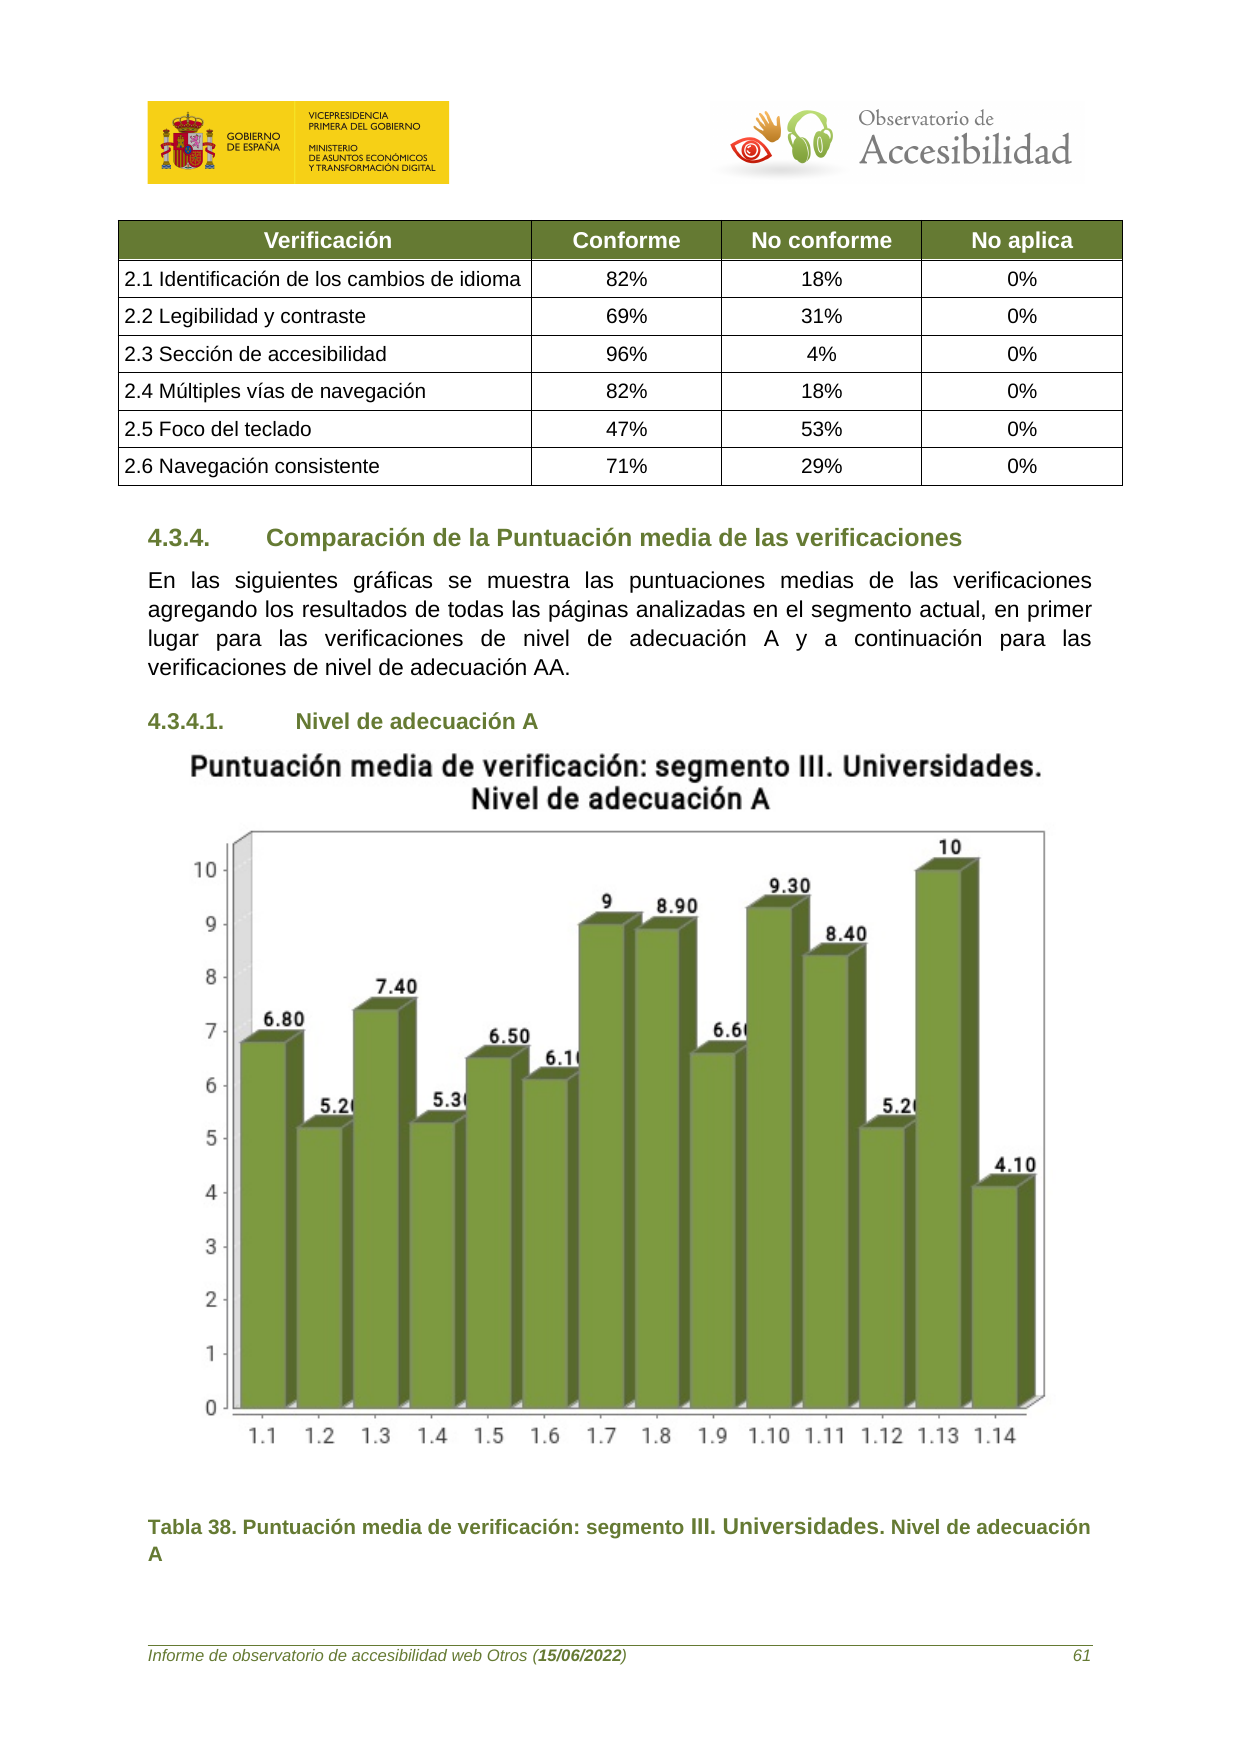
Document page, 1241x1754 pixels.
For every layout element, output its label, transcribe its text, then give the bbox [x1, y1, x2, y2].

text En las siguientes gráficas se muestra las puntuaciones medias de las verificaciones agregando los resultados de todas las páginas analizadas en el segmento actual, en primer lugar para las verificaciones de nivel de adecuación A y a continuación para las verificaciones de nivel de adecuación AA. [148, 567, 1092, 680]
table_cell 47% [532, 411, 721, 447]
table_cell 82% [532, 373, 721, 409]
table_cell 0% [922, 448, 1122, 484]
table_cell 53% [722, 411, 921, 447]
table_cell 0% [922, 411, 1122, 447]
table_cell 2.1 Identificación de los cambios de idioma [119, 261, 531, 297]
text Tabla 5. Puntuación media de verificación: segmento III. Universidades. Nivel de adecuación A [148, 1513, 1092, 1566]
picture [178, 749, 1062, 1459]
table_cell 2.4 Múltiples vías de navegación [119, 373, 531, 409]
picture [147, 101, 450, 184]
table_cell 2.5 Foco del teclado [119, 411, 531, 447]
table_cell 29% [722, 448, 921, 484]
table_cell 18% [722, 373, 921, 409]
table_header Conforme [532, 221, 721, 259]
table_header Verificación [119, 221, 531, 259]
table_cell 82% [532, 261, 721, 297]
picture [710, 101, 1086, 184]
table_cell 96% [532, 336, 721, 372]
table_cell 31% [722, 298, 921, 334]
table_cell 0% [922, 261, 1122, 297]
subtitle Comparación de la Puntuación media de las verificaciones [148, 523, 1092, 552]
table_cell 2.3 Sección de accesibilidad [119, 336, 531, 372]
table_cell 2.6 Navegación consistente [119, 448, 531, 484]
table_header No conforme [722, 221, 921, 259]
table_cell 18% [722, 261, 921, 297]
table_cell 0% [922, 373, 1122, 409]
table_header No aplica [922, 221, 1122, 259]
table_cell 71% [532, 448, 721, 484]
table_cell 4% [722, 336, 921, 372]
table_cell 69% [532, 298, 721, 334]
table_cell 0% [922, 298, 1122, 334]
table_cell 0% [922, 336, 1122, 372]
subtitle Nivel de adecuación A [148, 708, 1092, 734]
table_cell 2.2 Legibilidad y contraste [119, 298, 531, 334]
